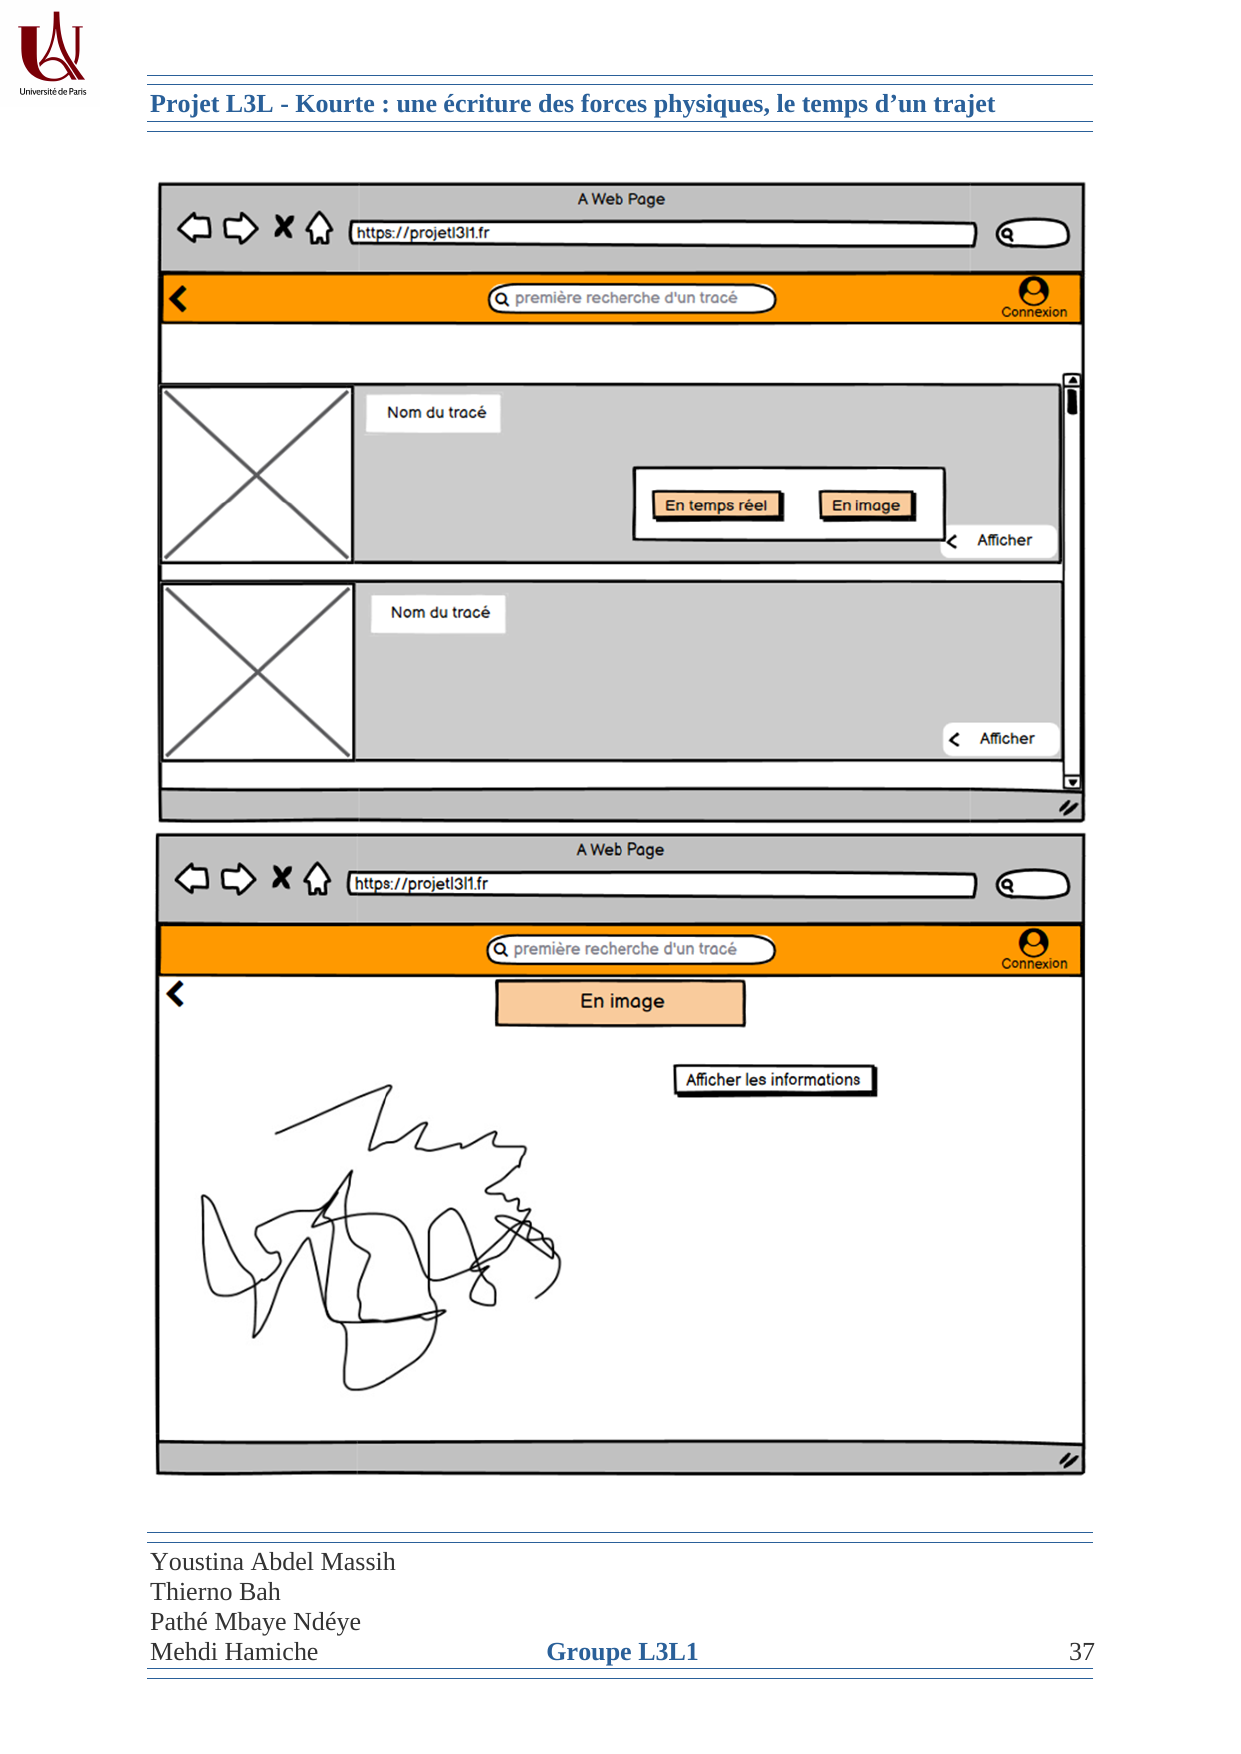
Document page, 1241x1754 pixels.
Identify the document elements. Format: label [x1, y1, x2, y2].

picture [0, 0, 101, 107]
picture [150, 177, 1091, 1484]
